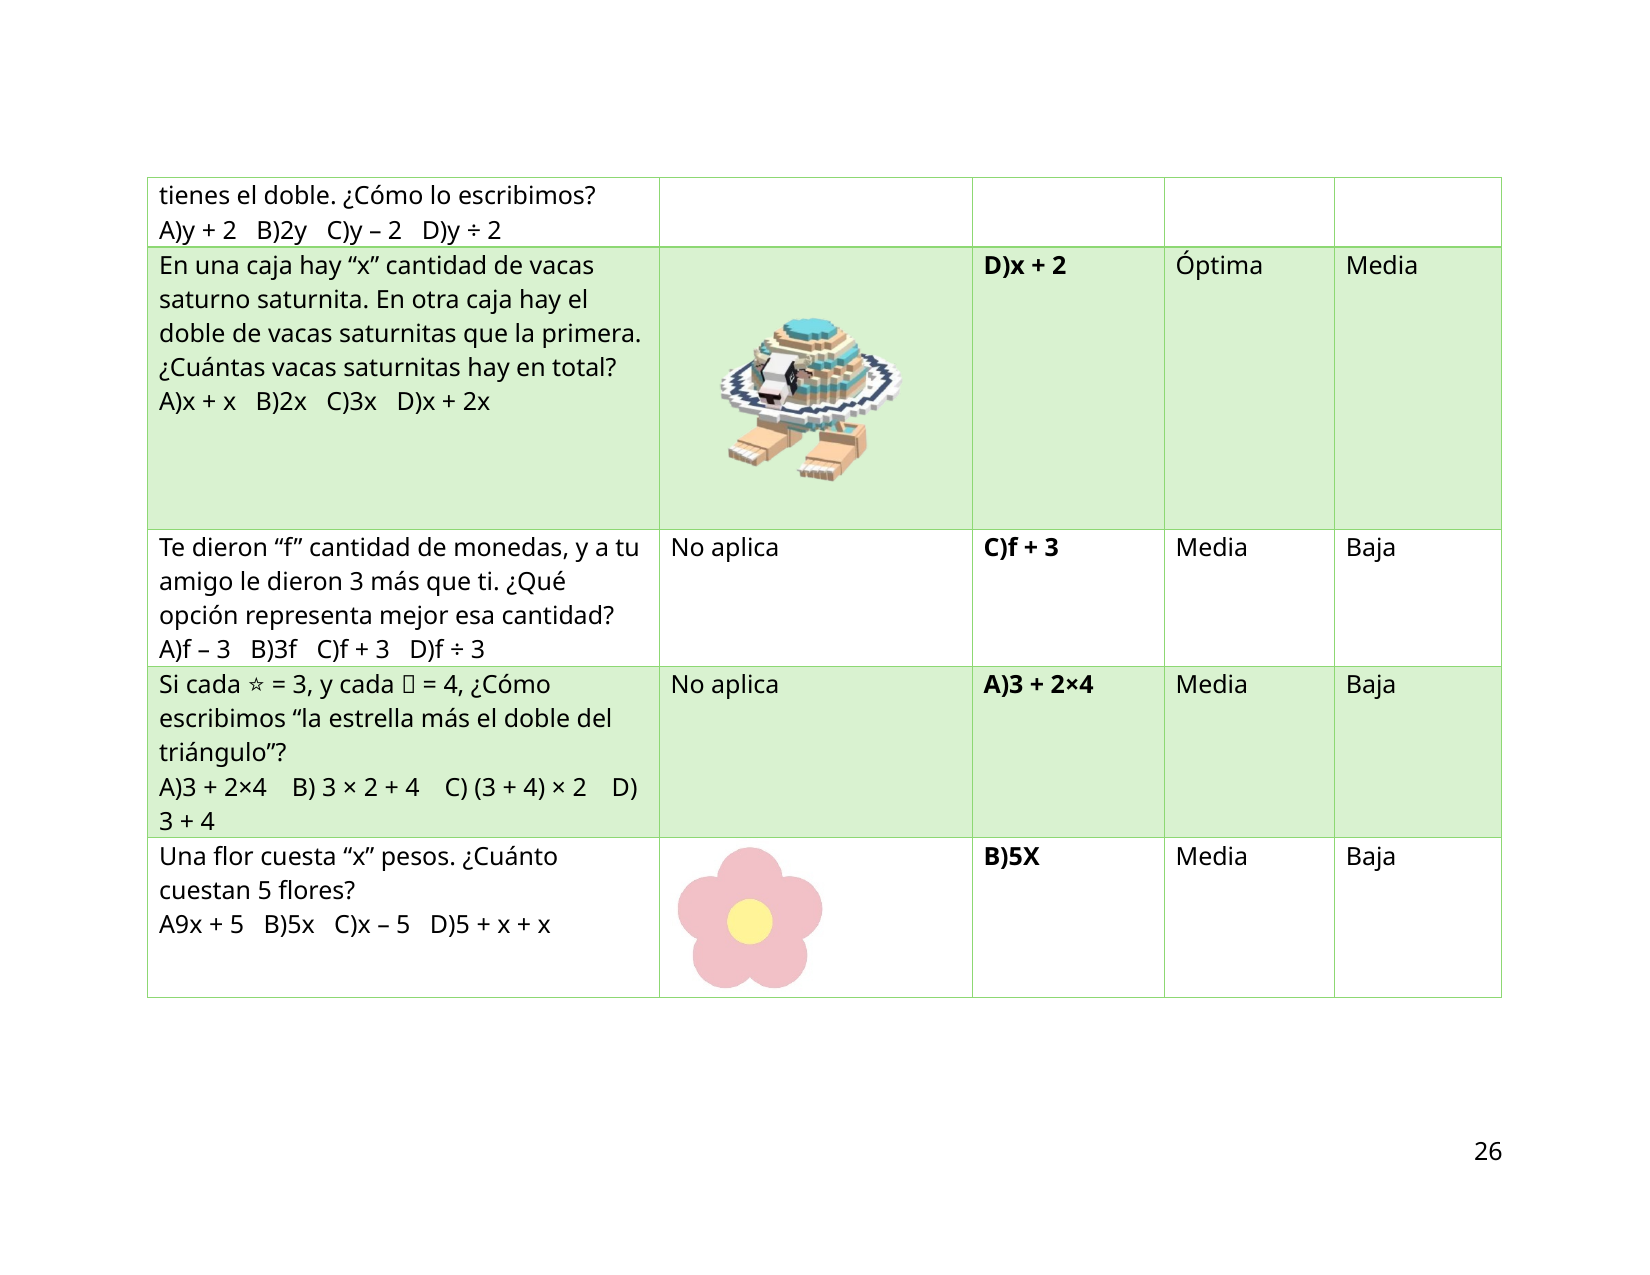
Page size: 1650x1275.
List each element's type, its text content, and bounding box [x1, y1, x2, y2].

table_cell En una caja hay “x” cantidad de vacas saturno saturnita. En otra caja hay el doble de vacas saturnitas que la primera. ¿Cuántas vacas saturnitas hay en total? A)x + x B)2x C)3x D)x + 2x [148, 248, 659, 529]
table_cell [1165, 178, 1334, 246]
table_cell Media [1165, 667, 1334, 837]
table_cell No aplica [660, 667, 972, 837]
table_cell [973, 178, 1164, 246]
table_cell Baja [1335, 838, 1501, 997]
table_cell [829, 838, 972, 997]
table_cell C)f + 3 [973, 530, 1164, 666]
table_cell Baja [1335, 530, 1501, 666]
table_cell tienes el doble. ¿Cómo lo escribimos? A)y + 2 B)2y C)y – 2 D)y ÷ 2 [148, 178, 659, 246]
table_cell Si cada ⭐ = 3, y cada 🔺 = 4, ¿Cómo escribimos “la estrella más el doble del triángulo”? A)3 + 2×4 B) 3 × 2 + 4 C) (3 + 4) × 2 D) 3 + 4 [148, 667, 659, 837]
table_cell Media [1165, 838, 1334, 997]
table_cell Te dieron “f” cantidad de monedas, y a tu amigo le dieron 3 más que ti. ¿Qué opción representa mejor esa cantidad? A)f – 3 B)3f C)f + 3 D)f ÷ 3 [148, 530, 659, 666]
picture [670, 838, 829, 997]
table_cell Media [1165, 530, 1334, 666]
table_cell Óptima [1165, 248, 1334, 529]
table_cell D)x + 2 [973, 248, 1164, 529]
table_cell Media [1335, 248, 1501, 529]
table_cell [660, 178, 972, 246]
table_cell No aplica [660, 530, 972, 666]
table_cell [952, 248, 972, 529]
table_cell A)3 + 2×4 [973, 667, 1164, 837]
table_cell B)5X [973, 838, 1164, 997]
table_cell [660, 248, 670, 529]
table_cell Baja [1335, 667, 1501, 837]
table_cell Una flor cuesta “x” pesos. ¿Cuánto cuestan 5 flores? A9x + 5 B)5x C)x – 5 D)5 + x + x [148, 838, 659, 997]
picture [670, 247, 952, 529]
table_cell [1335, 178, 1501, 246]
table_cell [660, 838, 670, 997]
